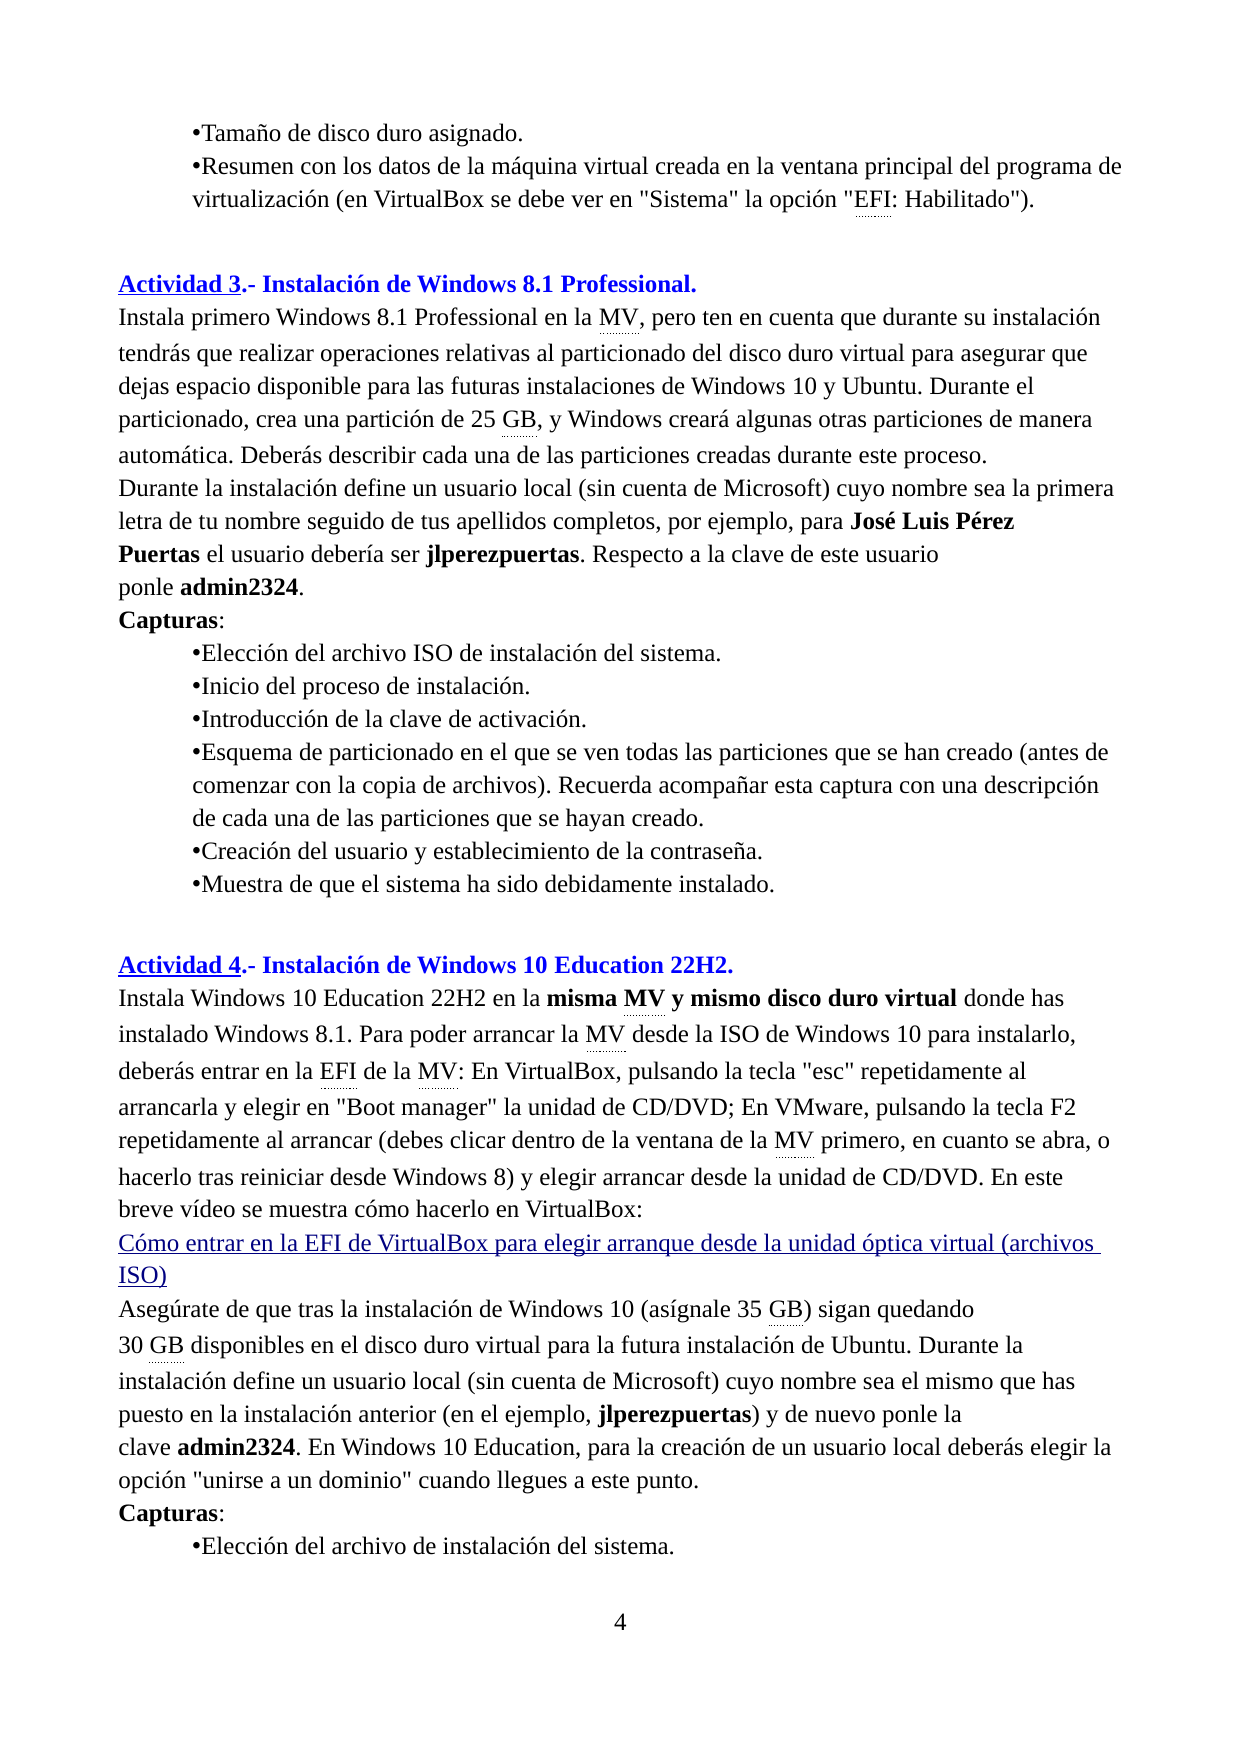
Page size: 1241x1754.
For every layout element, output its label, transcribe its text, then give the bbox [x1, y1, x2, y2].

list Muestra de que el sistema ha sido debidamente instalado. [118, 869, 1122, 898]
list Esquema de particionado en el que se ven todas las particiones que se han creado (antes de comenzar con la copia de archivos). Recuerda acompañar esta captura con una descripción de cada una de las particiones que se hayan creado. [118, 737, 1122, 832]
list Resumen con los datos de la máquina virtual creada en la ventana principal del programa de virtualización (en VirtualBox se debe ver en "Sistema" la opción "EFI: Habilitado"). [118, 151, 1122, 216]
text Cómo entrar en la EFI de VirtualBox para elegir arranque desde la unidad óptica virtual (archivos ISO) [118, 1228, 1122, 1289]
text Capturas: [118, 605, 1122, 634]
text Instala primero Windows 8.1 Professional en la MV, pero ten en cuenta que durante su instalación tendrás que realizar operaciones relativas al particionado del disco duro virtual para asegurar que dejas espacio disponible para las futuras instalaciones de Windows 10 y Ubuntu. Durante el particionado, crea una partición de 25 GB, y Windows creará algunas otras particiones de manera automática. Deberás describir cada una de las particiones creadas durante este proceso. [118, 302, 1122, 469]
text Asegúrate de que tras la instalación de Windows 10 (asígnale 35 GB) sigan quedando 30 GB disponibles en el disco duro virtual para la futura instalación de Ubuntu. Durante la instalación define un usuario local (sin cuenta de Microsoft) cuyo nombre sea el mismo que has puesto en la instalación anterior (en el ejemplo, jlperezpuertas) y de nuevo ponle la clave admin2324. En Windows 10 Education, para la creación de un usuario local deberás elegir la opción "unirse a un dominio" cuando llegues a este punto. [118, 1294, 1122, 1494]
list Elección del archivo ISO de instalación del sistema. [118, 638, 1122, 667]
text Capturas: [118, 1498, 1122, 1527]
list Inicio del proceso de instalación. [118, 671, 1122, 700]
text Actividad 4.- Instalación de Windows 10 Education 22H2. [118, 917, 1122, 979]
list Elección del archivo de instalación del sistema. [118, 1531, 1122, 1560]
text Instala Windows 10 Education 22H2 en la misma MV y mismo disco duro virtual donde has instalado Windows 8.1. Para poder arrancar la MV desde la ISO de Windows 10 para instalarlo, deberás entrar en la EFI de la MV: En VirtualBox, pulsando la tecla "esc" repetidamente al arrancarla y elegir en "Boot manager" la unidad de CD/DVD; En VMware, pulsando la tecla F2 repetidamente al arrancar (debes clicar dentro de la ventana de la MV primero, en cuanto se abra, o hacerlo tras reiniciar desde Windows 8) y elegir arrancar desde la unidad de CD/DVD. En este breve vídeo se muestra cómo hacerlo en VirtualBox: [118, 983, 1122, 1223]
list Introducción de la clave de activación. [118, 704, 1122, 733]
list Creación del usuario y establecimiento de la contraseña. [118, 836, 1122, 865]
text Actividad 3.- Instalación de Windows 8.1 Professional. [118, 236, 1122, 297]
list Tamaño de disco duro asignado. [118, 118, 1122, 147]
text Durante la instalación define un usuario local (sin cuenta de Microsoft) cuyo nombre sea la primera letra de tu nombre seguido de tus apellidos completos, por ejemplo, para José Luis Pérez Puertas el usuario debería ser jlperezpuertas. Respecto a la clave de este usuario ponle admin2324. [118, 473, 1122, 601]
